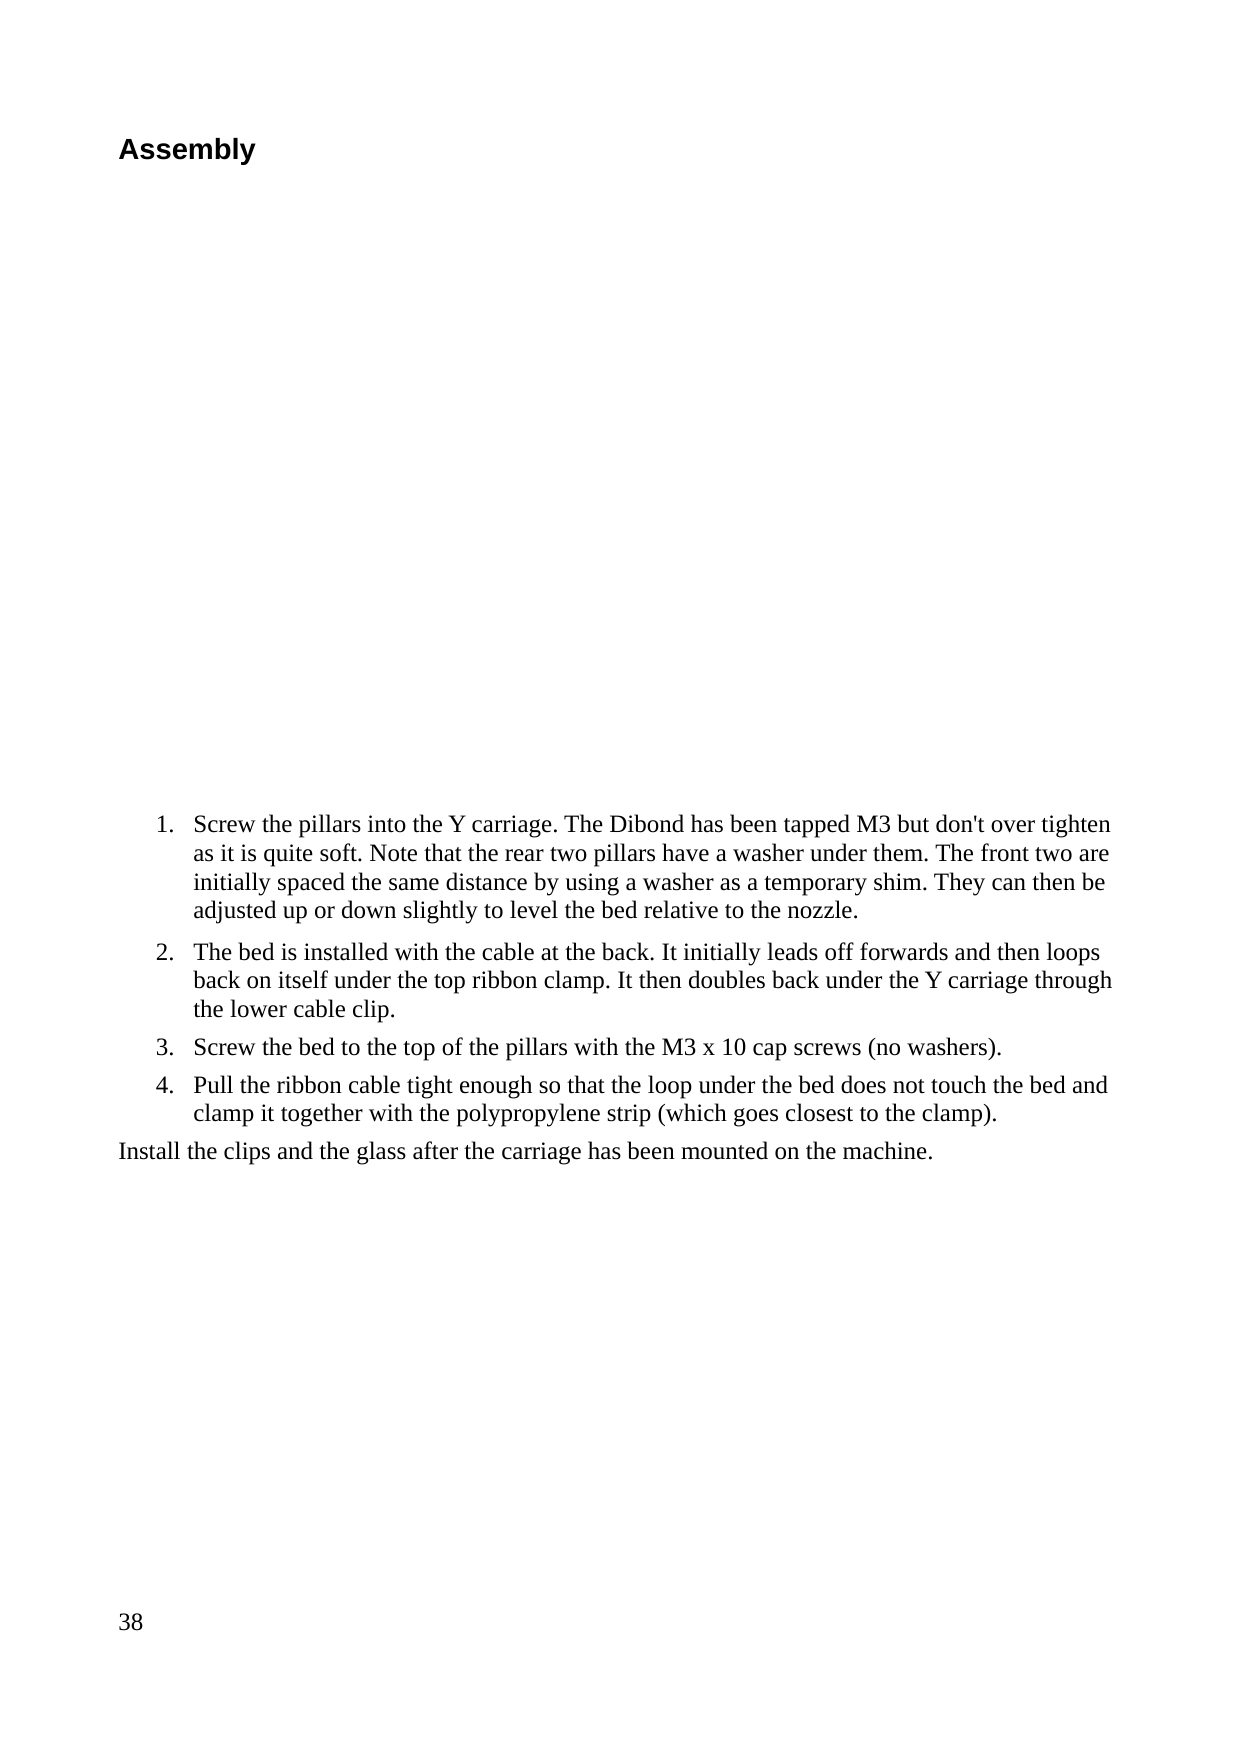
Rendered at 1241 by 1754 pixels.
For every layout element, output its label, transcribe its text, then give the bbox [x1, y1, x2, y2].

subtitle Assembly [118, 132, 1122, 165]
list The bed is installed with the cable at the back. It initially leads off forwards and then loops back on itself under the top ribbon clamp. It then doubles back under the Y carriage through the lower cable clip. [156, 937, 1122, 1023]
list Pull the ribbon cable tight enough so that the loop under the bed does not touch the bed and clamp it together with the polypropylene strip (which goes closest to the clamp). [156, 1070, 1122, 1127]
text Install the clips and the glass after the carriage has been mounted on the machine. [118, 1136, 1122, 1165]
list Screw the pillars into the Y carriage. The Dibond has been tapped M3 but don't over tighten as it is quite soft. Note that the rear two pillars have a washer under them. The front two are initially spaced the same distance by using a washer as a temporary shim. They can then be adjusted up or down slightly to level the bed relative to the nozzle. [156, 809, 1122, 924]
list Screw the bed to the top of the pillars with the M3 x 10 cap screws (no washers). [156, 1032, 1122, 1061]
